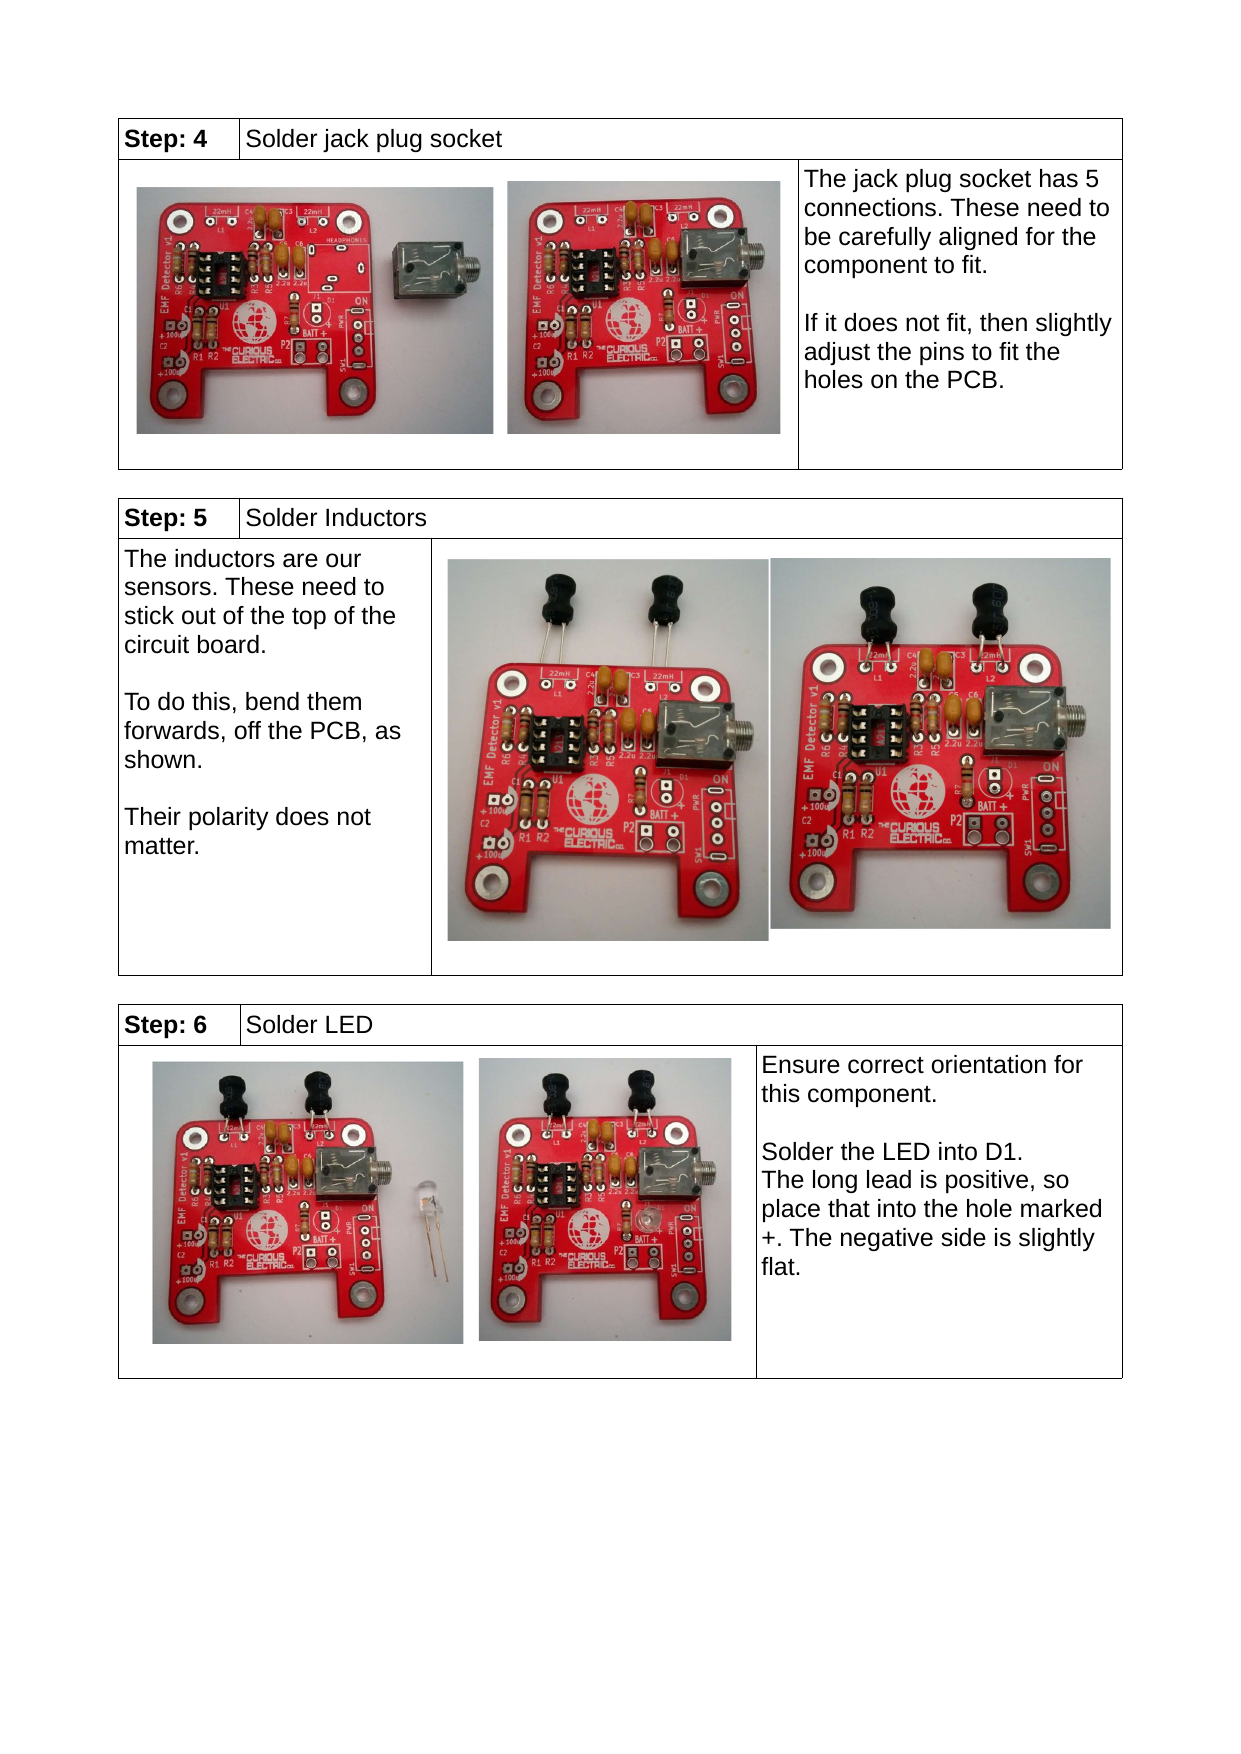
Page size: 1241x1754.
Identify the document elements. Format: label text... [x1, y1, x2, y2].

picture [136, 187, 494, 434]
table_header Solder jack plug socket [240, 119, 1122, 158]
table_cell Ensure correct orientation for this component. Solder the LED into D1. The long lead is positive, so place that into the hole marked +. The negative side is slightly flat. [757, 1046, 1122, 1378]
picture [152, 1061, 464, 1344]
picture [507, 181, 781, 434]
picture [478, 1058, 732, 1341]
table_cell The inductors are our sensors. These need to stick out of the top of the circuit board. To do this, bend them forwards, off the PCB, as shown. Their polarity does not matter. [119, 539, 431, 975]
table_cell [119, 160, 798, 468]
table_header Solder Inductors [240, 499, 1122, 538]
table_header Step: 6 [119, 1005, 240, 1044]
table_header Step: 5 [119, 499, 239, 538]
table_header Step: 4 [119, 119, 239, 158]
picture [770, 558, 1111, 929]
table_cell [432, 539, 1122, 975]
picture [447, 559, 769, 941]
table_cell The jack plug socket has 5 connections. These need to be carefully aligned for the component to fit. If it does not fit, then slightly adjust the pins to fit the holes on the PCB. [799, 160, 1122, 468]
table_cell [119, 1046, 756, 1378]
table_header Solder LED [241, 1005, 1122, 1044]
